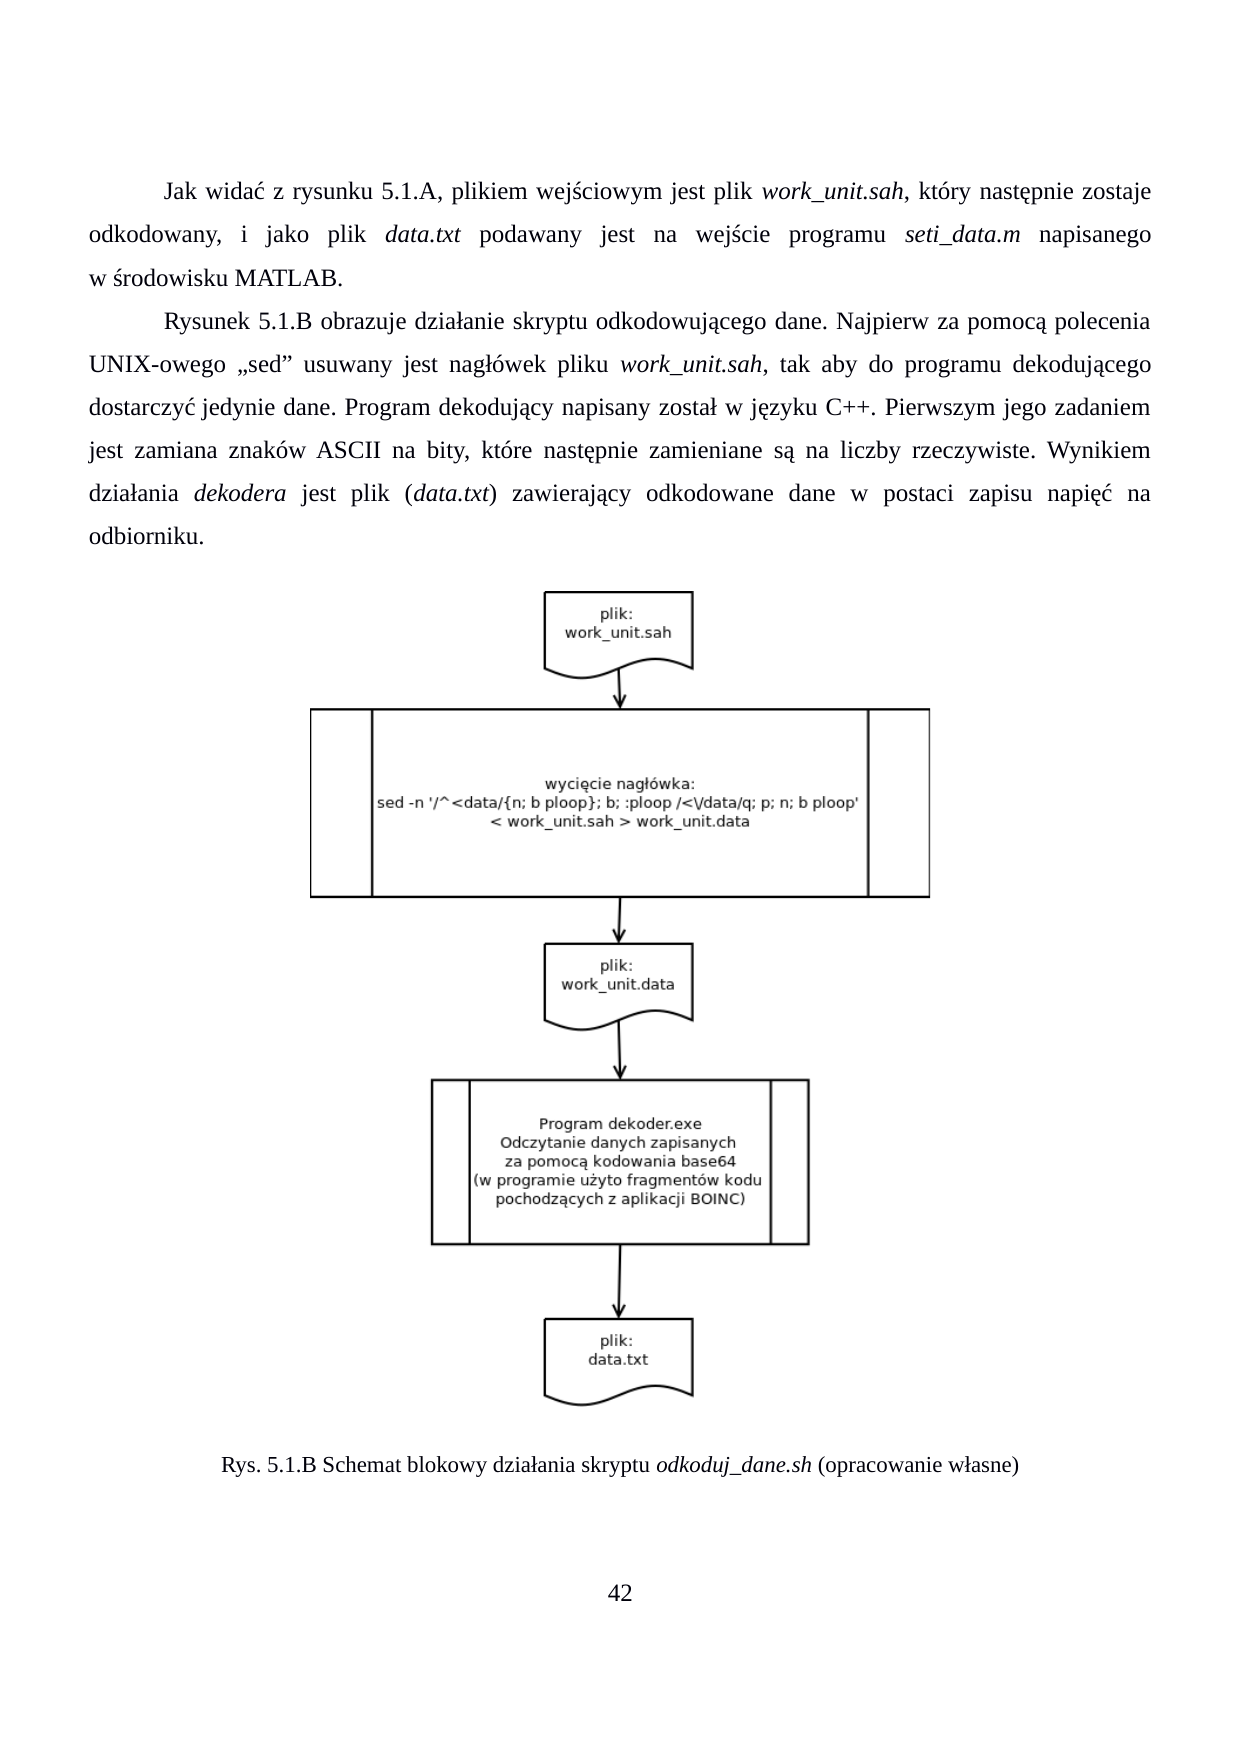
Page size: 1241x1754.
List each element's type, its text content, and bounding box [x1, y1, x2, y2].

text Rys. 5.1.B Schemat blokowy działania skryptu odkoduj_dane.sh (opracowanie własne) [88, 564, 1152, 1477]
text Jak widać z rysunku 5.1.A, plikiem wejściowym jest plik work_unit.sah, który następnie zostaje odkodowany, i jako plik data.txt podawany jest na wejście programu seti_data.m napisanego w środowisku MATLAB. [88, 176, 1152, 291]
text Rysunek 5.1.B obrazuje działanie skryptu odkodowującego dane. Najpierw za pomocą polecenia UNIX-owego „sed” usuwany jest nagłówek pliku work_unit.sah, tak aby do programu dekodującego dostarczyć jedynie dane. Program dekodujący napisany został w języku C++. Pierwszym jego zadaniem jest zamiana znaków ASCII na bity, które następnie zamieniane są na liczby rzeczywiste. Wynikiem działania dekodera jest plik (data.txt) zawierający odkodowane dane w postaci zapisu napięć na odbiorniku. [88, 306, 1152, 550]
picture [310, 600, 931, 1398]
